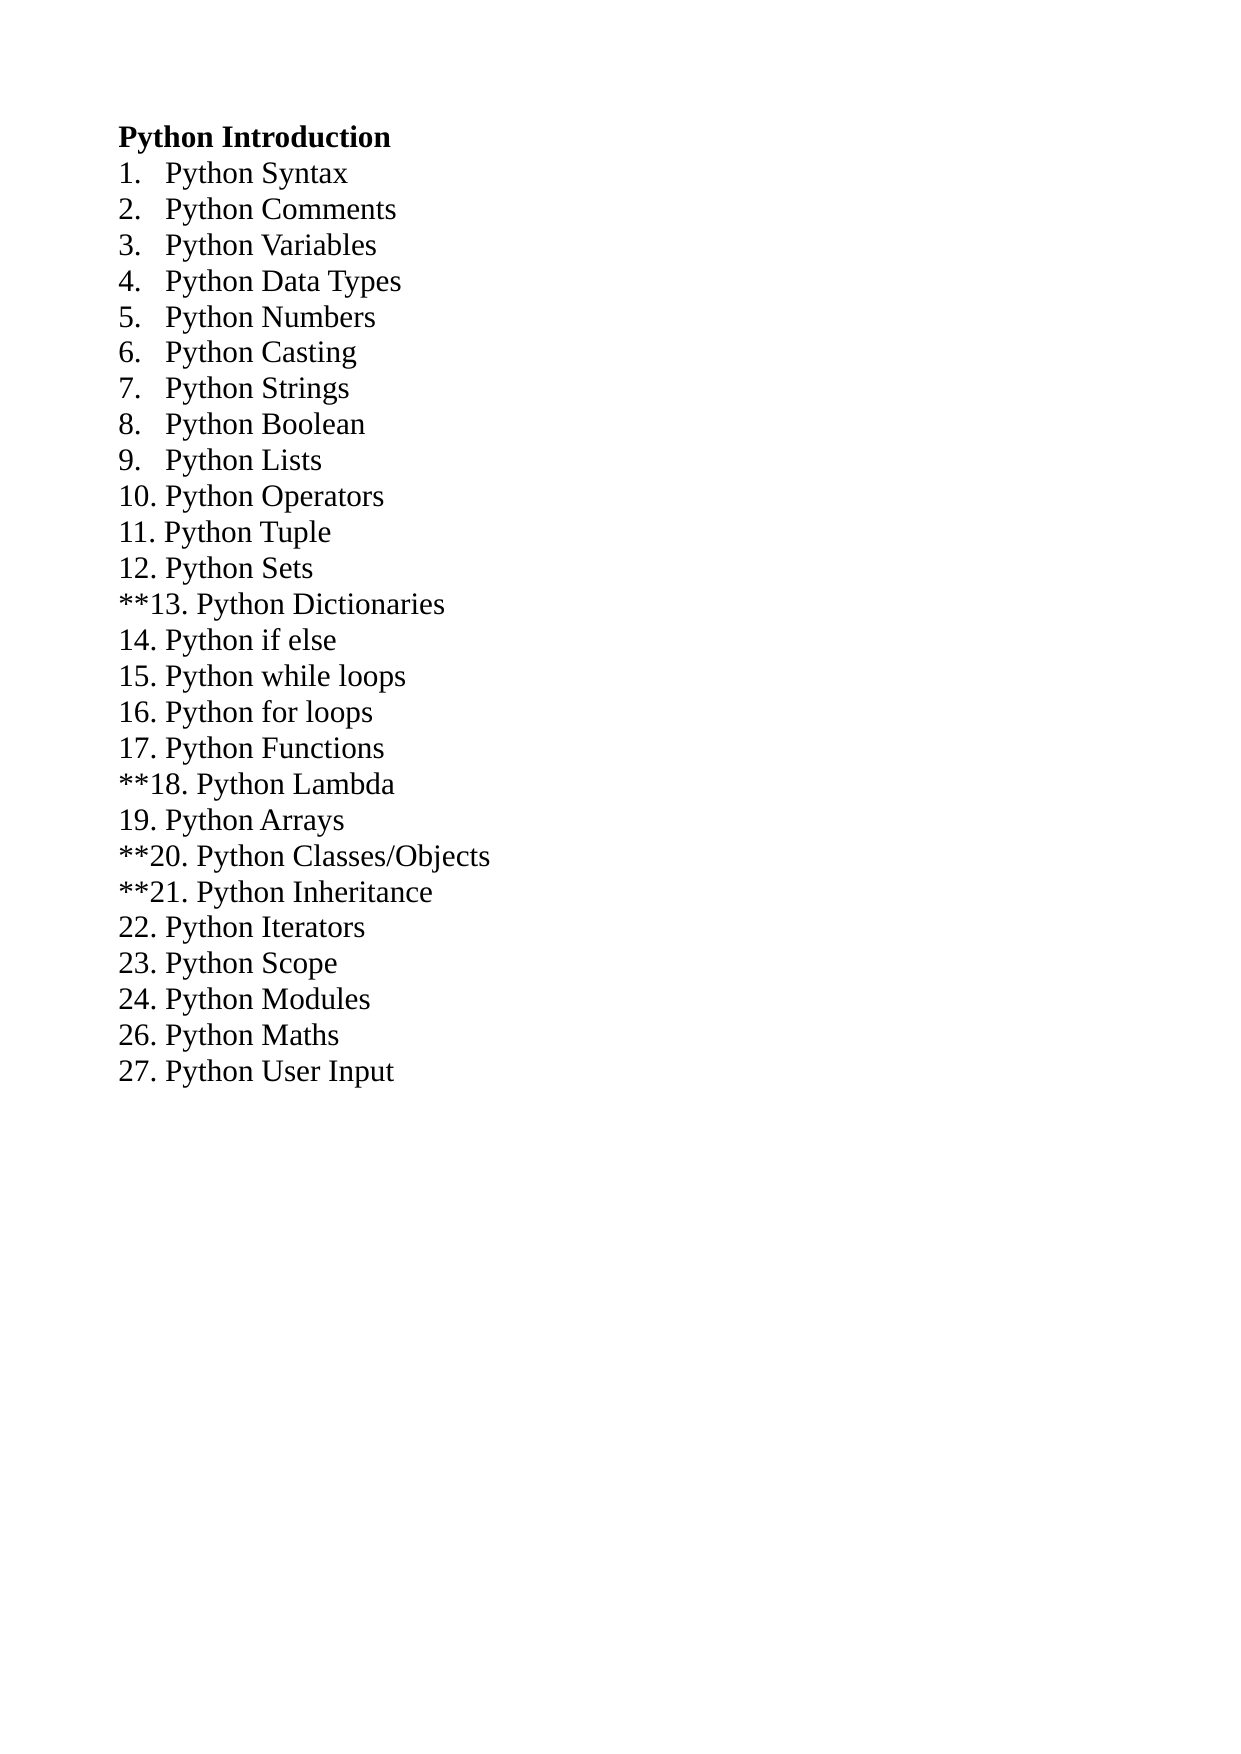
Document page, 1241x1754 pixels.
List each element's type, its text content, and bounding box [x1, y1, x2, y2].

text 11. Python Tuple [118, 513, 1122, 549]
text 1. Python Syntax [118, 154, 1122, 190]
text 23. Python Scope [118, 945, 1122, 981]
text 2. Python Comments [118, 190, 1122, 226]
text **21. Python Inheritance [118, 873, 1122, 909]
text 8. Python Boolean [118, 406, 1122, 442]
text **13. Python Dictionaries [118, 585, 1122, 621]
text 24. Python Modules [118, 981, 1122, 1017]
text 5. Python Numbers [118, 298, 1122, 334]
text 12. Python Sets [118, 549, 1122, 585]
text Python Introduction [118, 118, 1122, 154]
text 4. Python Data Types [118, 262, 1122, 298]
text **20. Python Classes/Objects [118, 837, 1122, 873]
text 17. Python Functions [118, 729, 1122, 765]
text 26. Python Maths [118, 1017, 1122, 1052]
text 27. Python User Input [118, 1052, 1122, 1088]
text 6. Python Casting [118, 334, 1122, 370]
text 22. Python Iterators [118, 909, 1122, 945]
text 9. Python Lists [118, 442, 1122, 477]
text 15. Python while loops [118, 657, 1122, 693]
text 7. Python Strings [118, 370, 1122, 406]
text 14. Python if else [118, 621, 1122, 657]
text **18. Python Lambda [118, 765, 1122, 801]
text 10. Python Operators [118, 477, 1122, 513]
text 16. Python for loops [118, 693, 1122, 729]
text 19. Python Arrays [118, 801, 1122, 837]
text 3. Python Variables [118, 226, 1122, 262]
